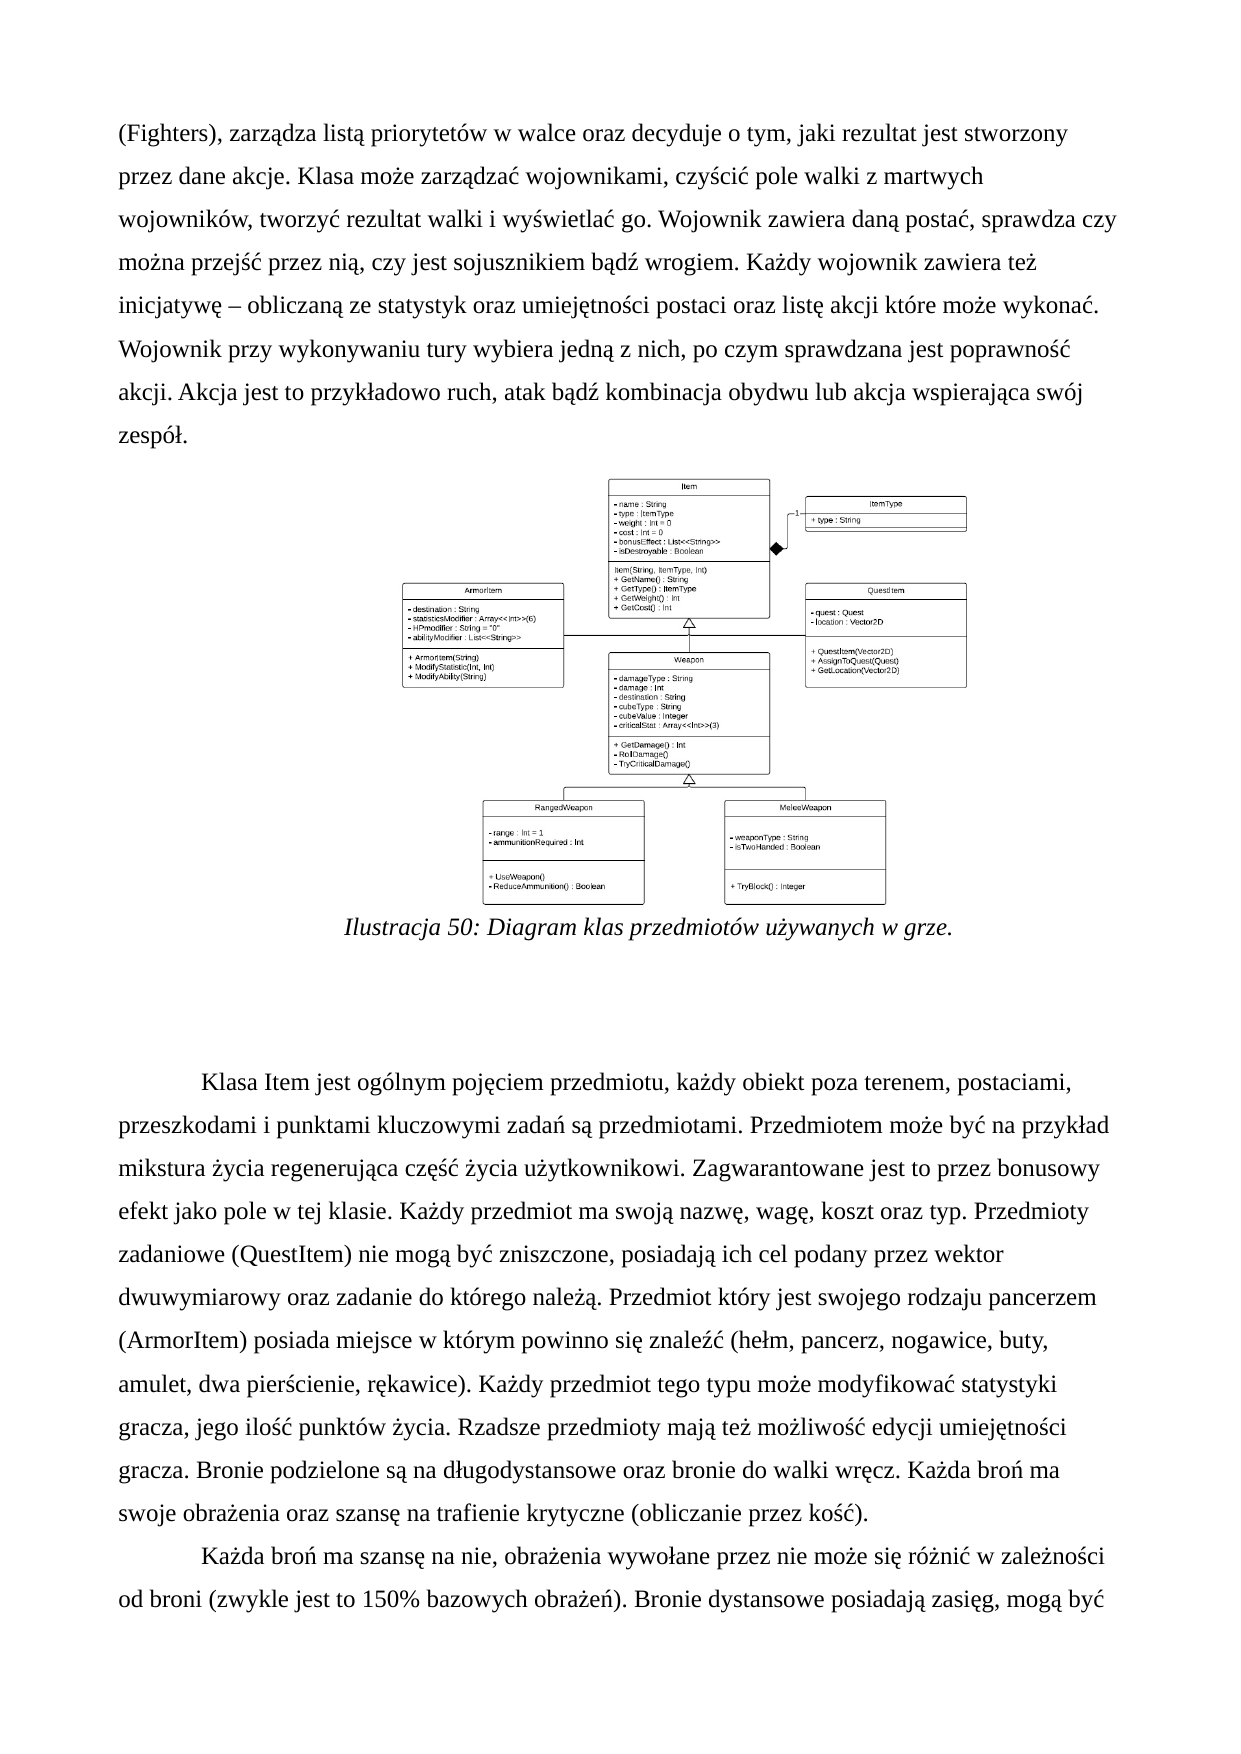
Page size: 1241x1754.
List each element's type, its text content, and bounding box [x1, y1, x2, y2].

text Każda broń ma szansę na nie, obrażenia wywołane przez nie może się różnić w zależności od broni (zwykle jest to 150% bazowych obrażeń). Bronie dystansowe posiadają zasięg, mogą być [118, 1541, 1122, 1613]
picture [398, 466, 977, 913]
text (Fighters), zarządza listą priorytetów w walce oraz decyduje o tym, jaki rezultat jest stworzony przez dane akcje. Klasa może zarządzać wojownikami, czyścić pole walki z martwych wojowników, tworzyć rezultat walki i wyświetlać go. Wojownik zawiera daną postać, sprawdza czy można przejść przez nią, czy jest sojusznikiem bądź wrogiem. Każdy wojownik zawiera też inicjatywę – obliczaną ze statystyk oraz umiejętności postaci oraz listę akcji które może wykonać. Wojownik przy wykonywaniu tury wybiera jedną z nich, po czym sprawdzana jest poprawność akcji. Akcja jest to przykładowo ruch, atak bądź kombinacja obydwu lub akcja wspierająca swój zespół. [118, 118, 1122, 449]
text Klasa Item jest ogólnym pojęciem przedmiotu, każdy obiekt poza terenem, postaciami, przeszkodami i punktami kluczowymi zadań są przedmiotami. Przedmiotem może być na przykład mikstura życia regenerująca część życia użytkownikowi. Zagwarantowane jest to przez bonusowy efekt jako pole w tej klasie. Każdy przedmiot ma swoją nazwę, wagę, koszt oraz typ. Przedmioty zadaniowe (QuestItem) nie mogą być zniszczone, posiadają ich cel podany przez wektor dwuwymiarowy oraz zadanie do którego należą. Przedmiot który jest swojego rodzaju pancerzem (ArmorItem) posiada miejsce w którym powinno się znaleźć (hełm, pancerz, nogawice, buty, amulet, dwa pierścienie, rękawice). Każdy przedmiot tego typu może modyfikować statystyki gracza, jego ilość punktów życia. Rzadsze przedmioty mają też możliwość edycji umiejętności gracza. Bronie podzielone są na długodystansowe oraz bronie do walki wręcz. Każda broń ma swoje obrażenia oraz szansę na trafienie krytyczne (obliczanie przez kość). [118, 1067, 1122, 1527]
text Ilustracja 50: Diagram klas przedmiotów używanych w grze. [344, 466, 1031, 941]
